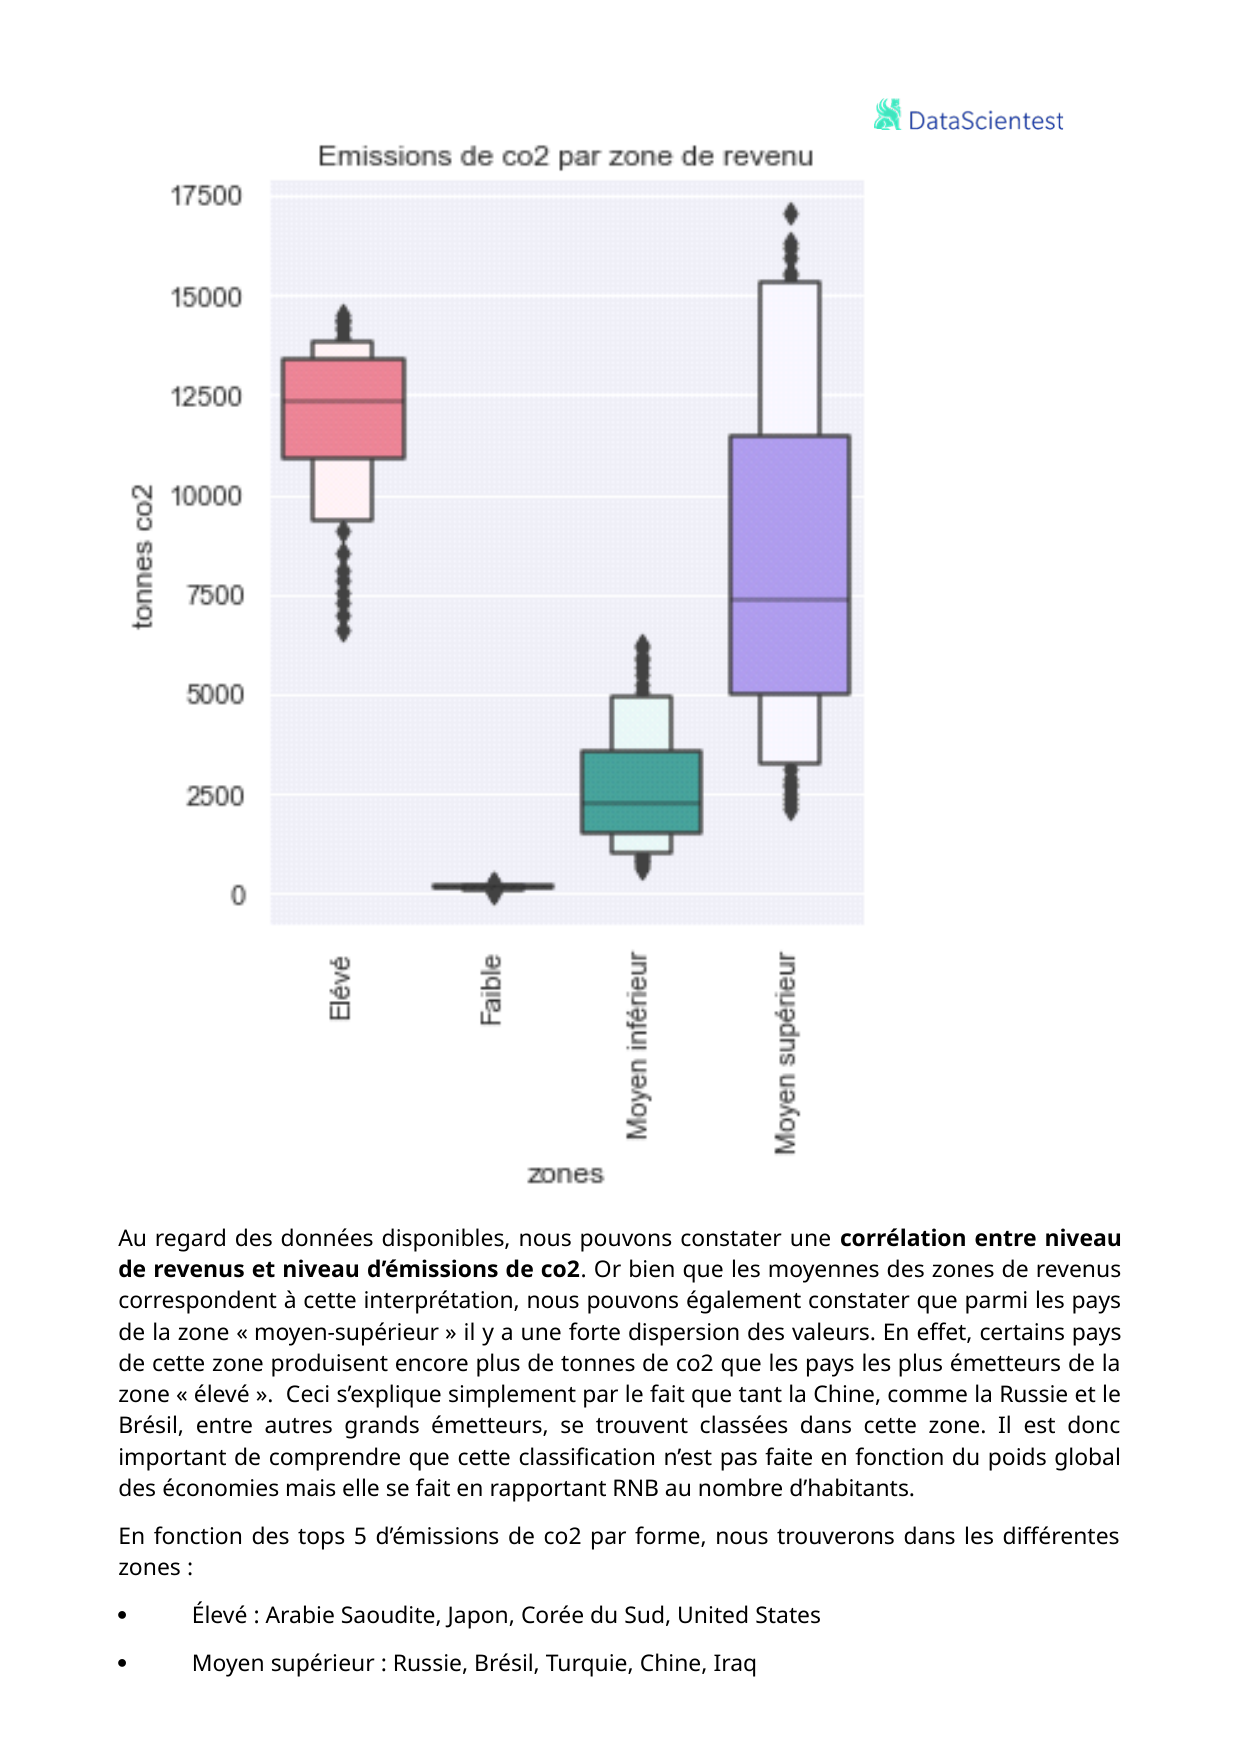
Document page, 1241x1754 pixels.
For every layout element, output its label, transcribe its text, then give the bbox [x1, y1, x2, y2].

list Moyen supérieur : Russie, Brésil, Turquie, Chine, Iraq [118, 1647, 1122, 1678]
list Élevé : Arabie Saoudite, Japon, Corée du Sud, United States [118, 1599, 1122, 1630]
text En fonction des tops 5 d’émissions de co2 par forme, nous trouverons dans les différentes zones : [118, 1519, 1122, 1582]
text Au regard des données disponibles, nous pouvons constater une corrélation entre niveau de revenus et niveau d’émissions de co2. Or bien que les moyennes des zones de revenus correspondent à cette interprétation, nous pouvons également constater que parmi les pays de la zone « moyen-supérieur » il y a une forte dispersion des valeurs. En effet, certains pays de cette zone produisent encore plus de tonnes de co2 que les pays les plus émetteurs de la zone « élevé ». Ceci s’explique simplement par le fait que tant la Chine, comme la Russie et le Brésil, entre autres grands émetteurs, se trouvent classées dans cette zone. Il est donc important de comprendre que cette classification n’est pas faite en fonction du poids global des économies mais elle se fait en rapportant RNB au nombre d’habitants. [118, 1222, 1122, 1503]
